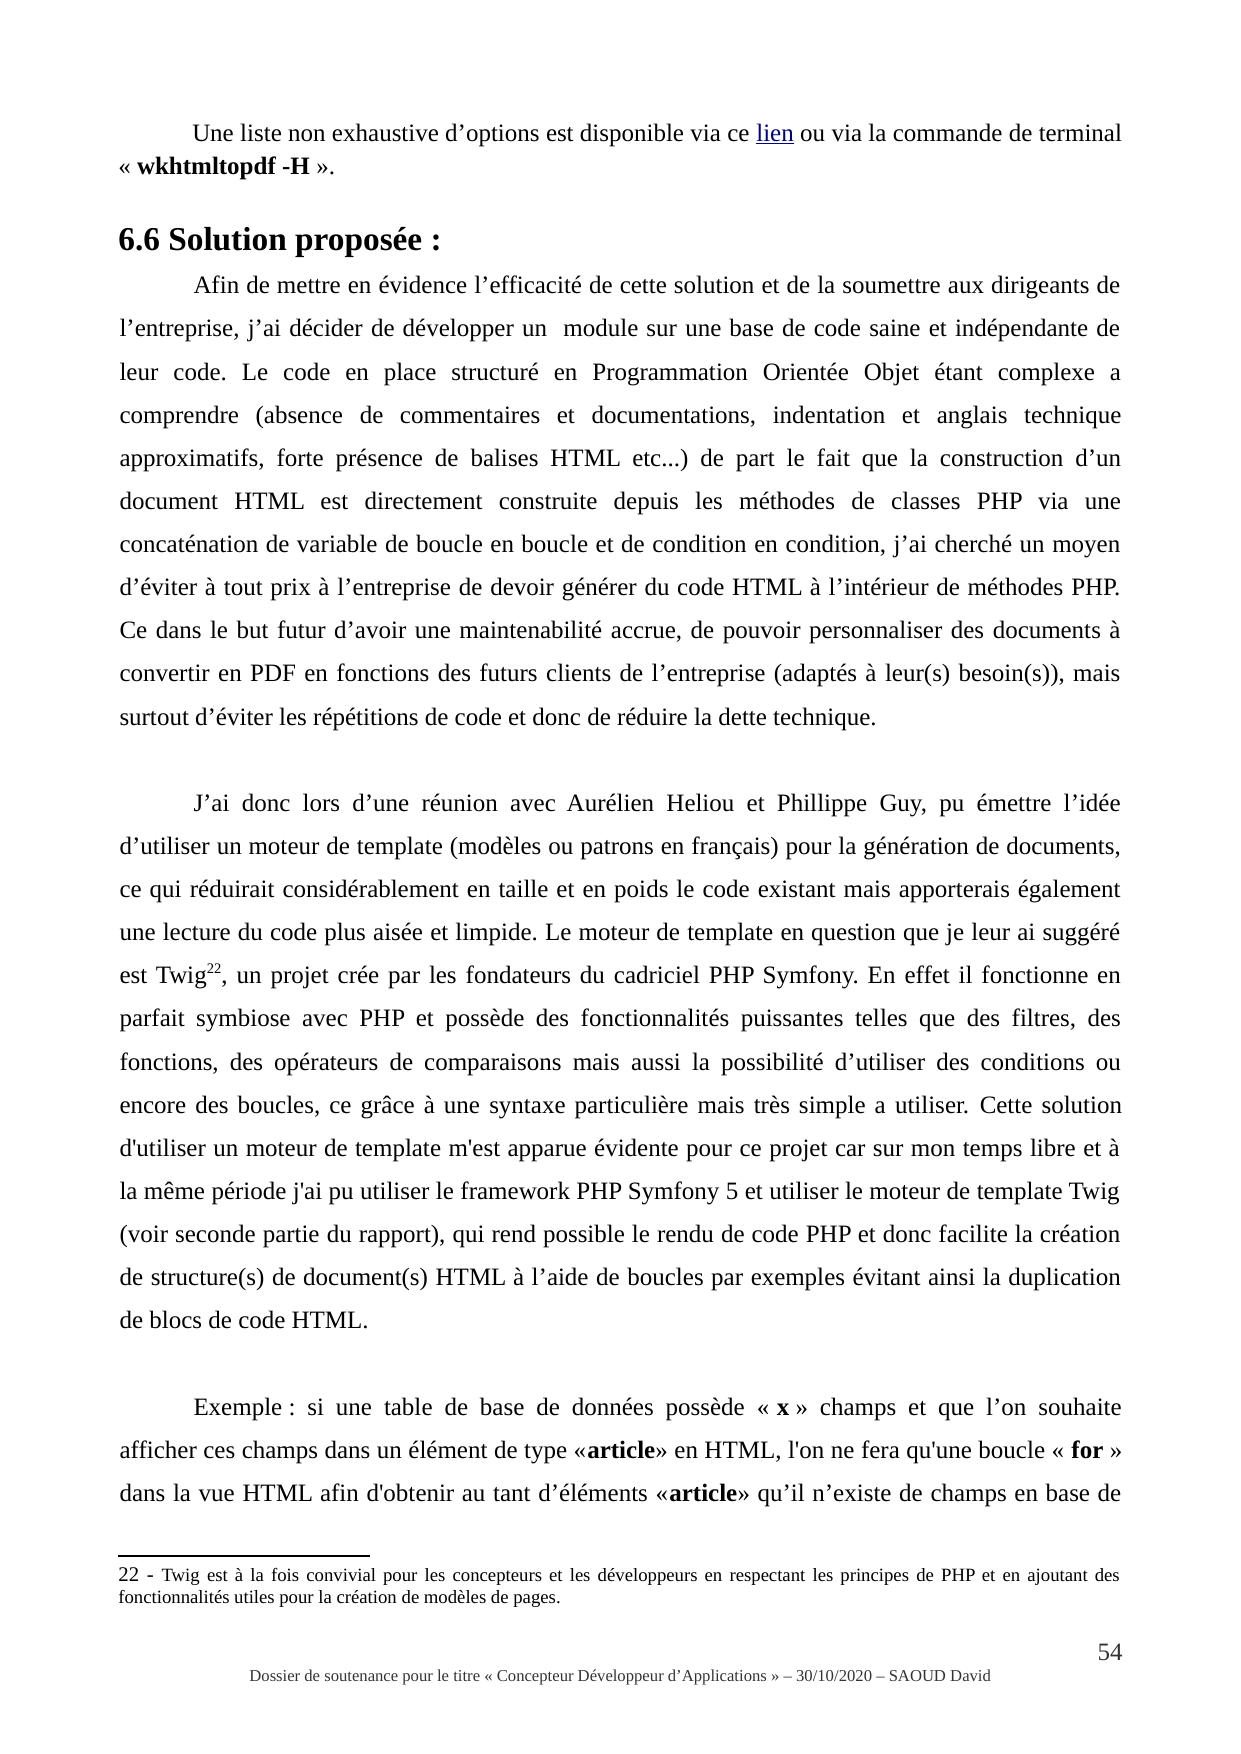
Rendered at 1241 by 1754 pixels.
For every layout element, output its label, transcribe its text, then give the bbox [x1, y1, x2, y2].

text Une liste non exhaustive d’options est disponible via ce lien ou via la commande de terminal « wkhtmltopdf -H ». [118, 118, 1122, 180]
subtitle 6.6 Solution proposée : [118, 219, 1122, 258]
text Exemple : si une table de base de données possède « x » champs et que l’on souhaite afficher ces champs dans un élément de type «article» en HTML, l'on ne fera qu'une boucle « for » dans la vue HTML afin d'obtenir au tant d’éléments «article» qu’il n’existe de champs en base de [119, 1392, 1122, 1507]
text Afin de mettre en évidence l’efficacité de cette solution et de la soumettre aux dirigeants de l’entreprise, j’ai décider de développer un module sur une base de code saine et indépendante de leur code. Le code en place structuré en Programmation Orientée Objet étant complexe a comprendre (absence de commentaires et documentations, indentation et anglais technique approximatifs, forte présence de balises HTML etc...) de part le fait que la construction d’un document HTML est directement construite depuis les méthodes de classes PHP via une concaténation de variable de boucle en boucle et de condition en condition, j’ai cherché un moyen d’éviter à tout prix à l’entreprise de devoir générer du code HTML à l’intérieur de méthodes PHP. Ce dans le but futur d’avoir une maintenabilité accrue, de pouvoir personnaliser des documents à convertir en PDF en fonctions des futurs clients de l’entreprise (adaptés à leur(s) besoin(s)), mais surtout d’éviter les répétitions de code et donc de réduire la dette technique. [119, 270, 1122, 730]
text - Twig est à la fois convivial pour les concepteurs et les développeurs en respectant les principes de PHP et en ajoutant des fonctionnalités utiles pour la création de modèles de pages. [118, 1562, 1122, 1608]
text J’ai donc lors d’une réunion avec Aurélien Heliou et Phillippe Guy, pu émettre l’idée d’utiliser un moteur de template (modèles ou patrons en français) pour la génération de documents, ce qui réduirait considérablement en taille et en poids le code existant mais apporterais également une lecture du code plus aisée et limpide. Le moteur de template en question que je leur ai suggéré est Twig, un projet crée par les fondateurs du cadriciel PHP Symfony. En effet il fonctionne en parfait symbiose avec PHP et possède des fonctionnalités puissantes telles que des filtres, des fonctions, des opérateurs de comparaisons mais aussi la possibilité d’utiliser des conditions ou encore des boucles, ce grâce à une syntaxe particulière mais très simple a utiliser. Cette solution d'utiliser un moteur de template m'est apparue évidente pour ce projet car sur mon temps libre et à la même période j'ai pu utiliser le framework PHP Symfony 5 et utiliser le moteur de template Twig (voir seconde partie du rapport), qui rend possible le rendu de code PHP et donc facilite la création de structure(s) de document(s) HTML à l’aide de boucles par exemples évitant ainsi la duplication de blocs de code HTML. [119, 788, 1122, 1334]
